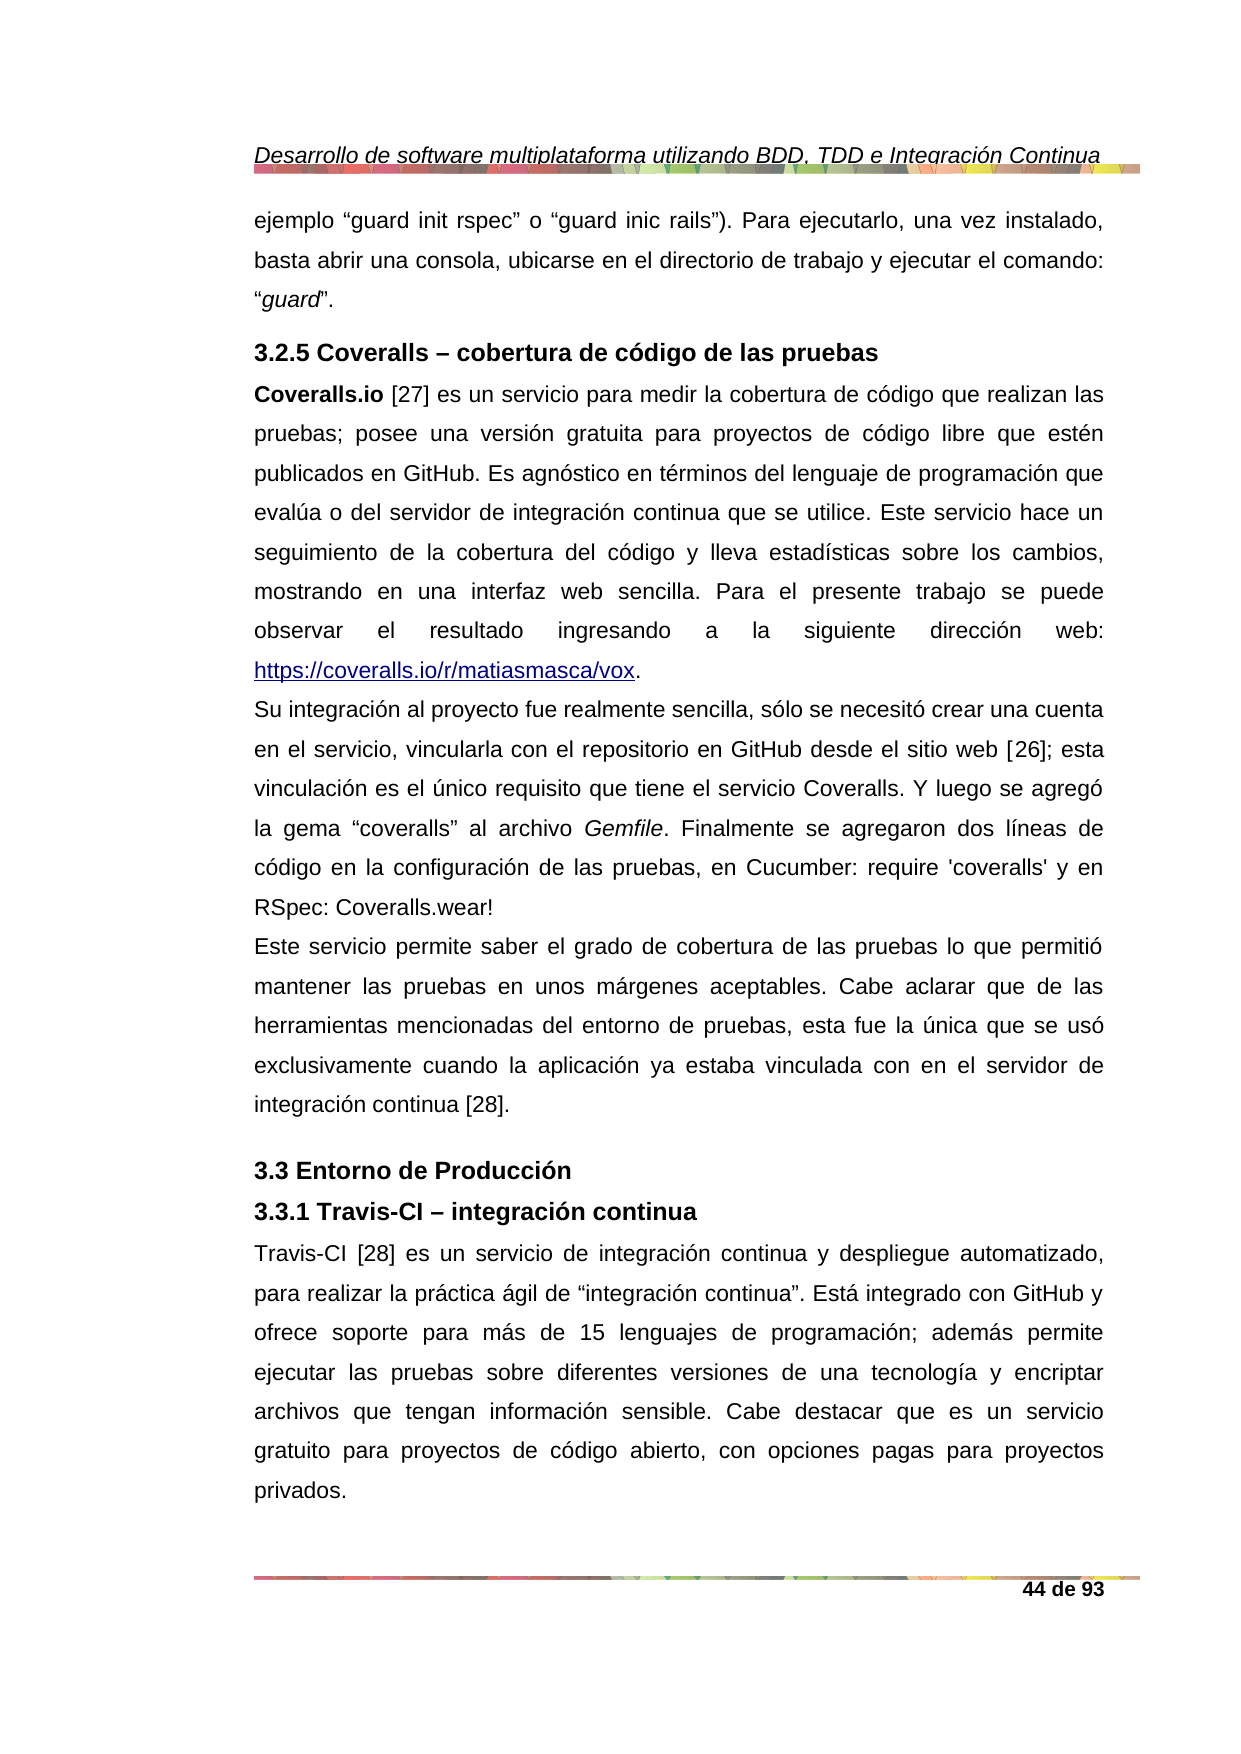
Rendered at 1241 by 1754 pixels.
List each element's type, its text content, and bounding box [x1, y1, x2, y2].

text Este servicio permite saber el grado de cobertura de las pruebas lo que permitió mantener las pruebas en unos márgenes aceptables. Cabe aclarar que de las herramientas mencionadas del entorno de pruebas, esta fue la única que se usó exclusivamente cuando la aplicación ya estaba vinculada con en el servidor de integración continua [28]. [254, 933, 1104, 1118]
subtitle 3.3 Entorno de Producción [254, 1156, 1104, 1184]
text Su integración al proyecto fue realmente sencilla, sólo se necesitó crear una cuenta en el servicio, vincularla con el repositorio en GitHub desde el sitio web [26]; esta vinculación es el único requisito que tiene el servicio Coveralls. Y luego se agregó la gema “coveralls” al archivo Gemfile. Finalmente se agregaron dos líneas de código en la configuración de las pruebas, en Cucumber: require 'coveralls' y en RSpec: Coveralls.wear! [254, 696, 1104, 920]
text Coveralls.io [27] es un servicio para medir la cobertura de código que realizan las pruebas; posee una versión gratuita para proyectos de código libre que estén publicados en GitHub. Es agnóstico en términos del lenguaje de programación que evalúa o del servidor de integración continua que se utilice. Este servicio hace un seguimiento de la cobertura del código y lleva estadísticas sobre los cambios, mostrando en una interfaz web sencilla. Para el presente trabajo se puede observar el resultado ingresando a la siguiente dirección web: https://coveralls.io/r/matiasmasca/vox. [254, 381, 1104, 683]
text 3.2.5 Coveralls – cobertura de código de las pruebas [254, 337, 1104, 366]
text Travis-CI [28] es un servicio de integración continua y despliegue automatizado, para realizar la práctica ágil de “integración continua”. Está integrado con GitHub y ofrece soporte para más de 15 lenguajes de programación; además permite ejecutar las pruebas sobre diferentes versiones de una tecnología y encriptar archivos que tengan información sensible. Cabe destacar que es un servicio gratuito para proyectos de código abierto, con opciones pagas para proyectos privados. [254, 1240, 1104, 1503]
text ejemplo “guard init rspec” o “guard inic rails”). Para ejecutarlo, una vez instalado, basta abrir una consola, ubicarse en el directorio de trabajo y ejecutar el comando: “guard”. [254, 207, 1104, 313]
text 3.3.1 Travis-CI – integración continua [254, 1197, 1104, 1226]
